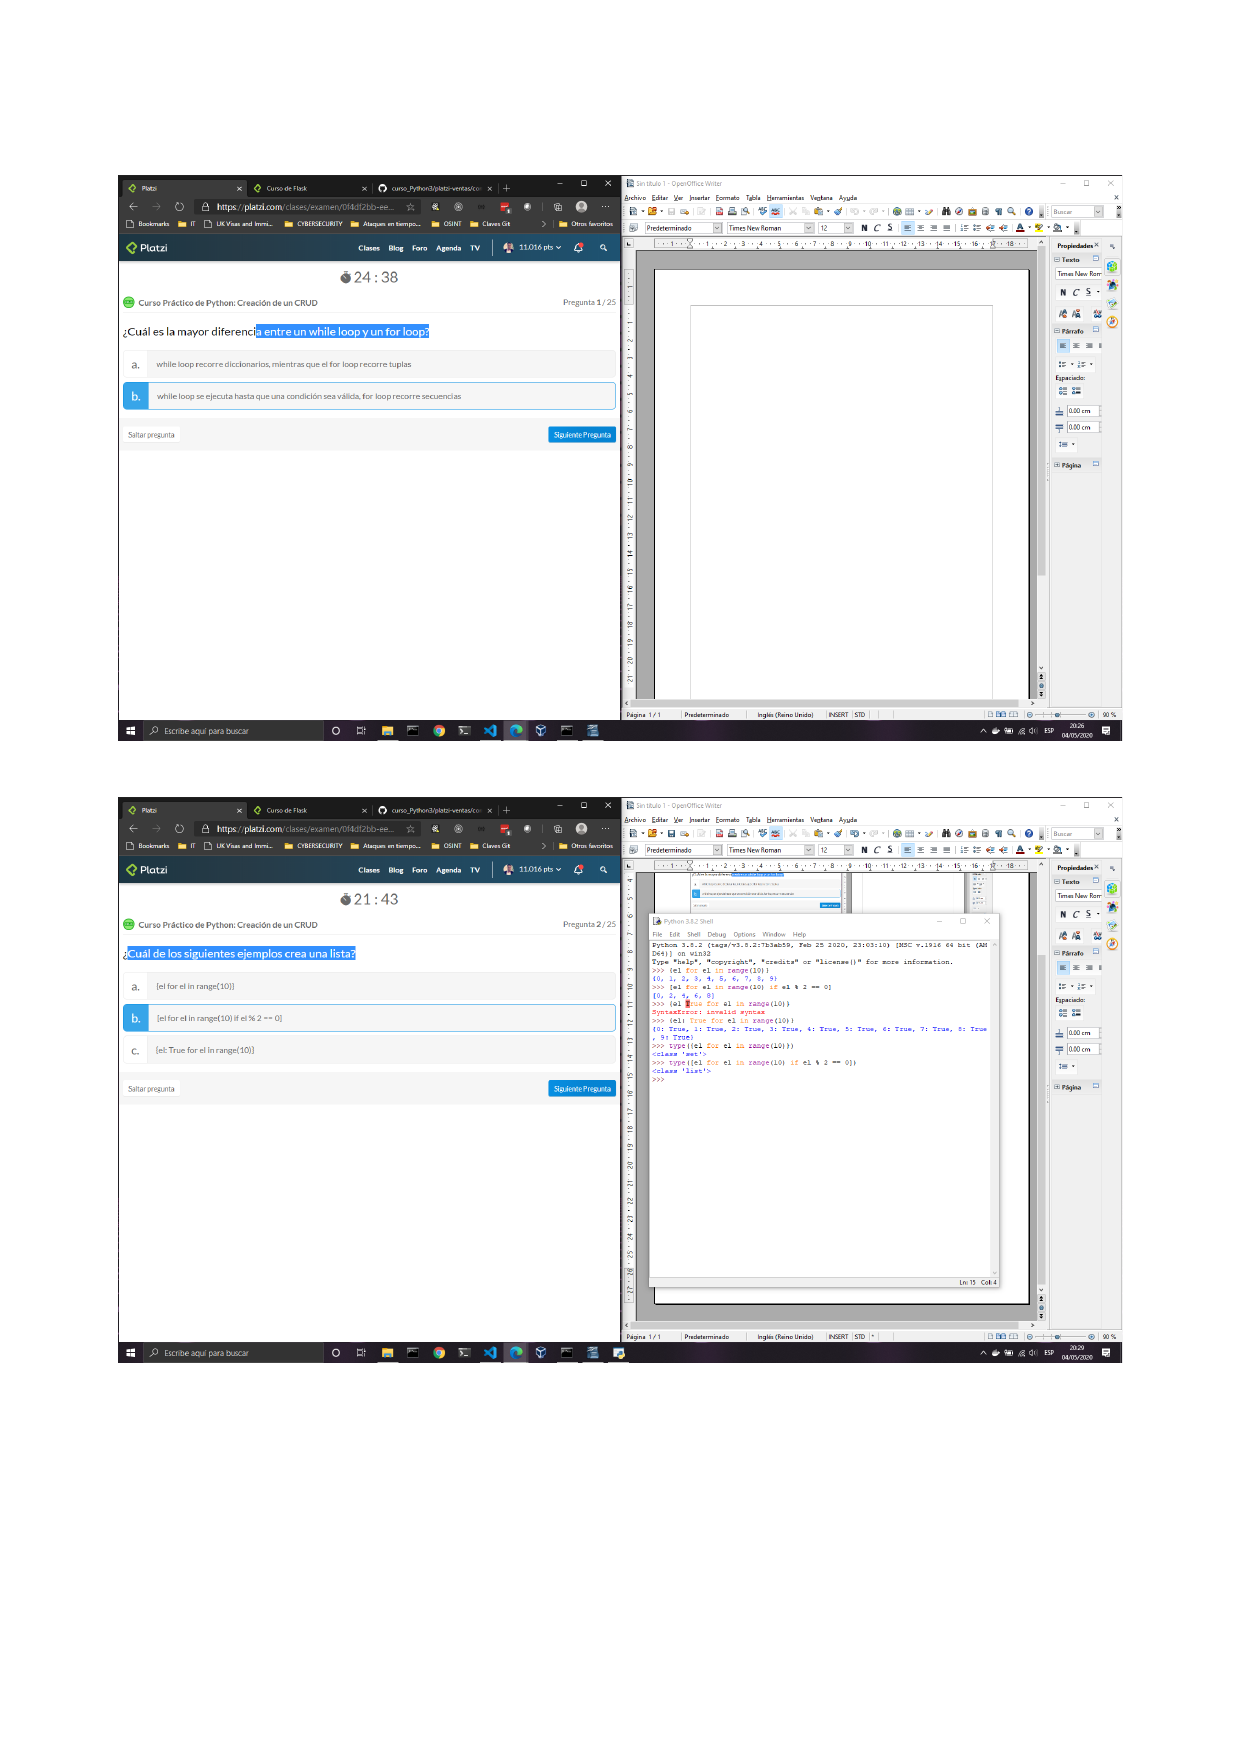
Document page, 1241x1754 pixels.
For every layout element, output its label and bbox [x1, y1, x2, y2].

picture [118, 175, 1123, 741]
picture [118, 797, 1123, 1363]
